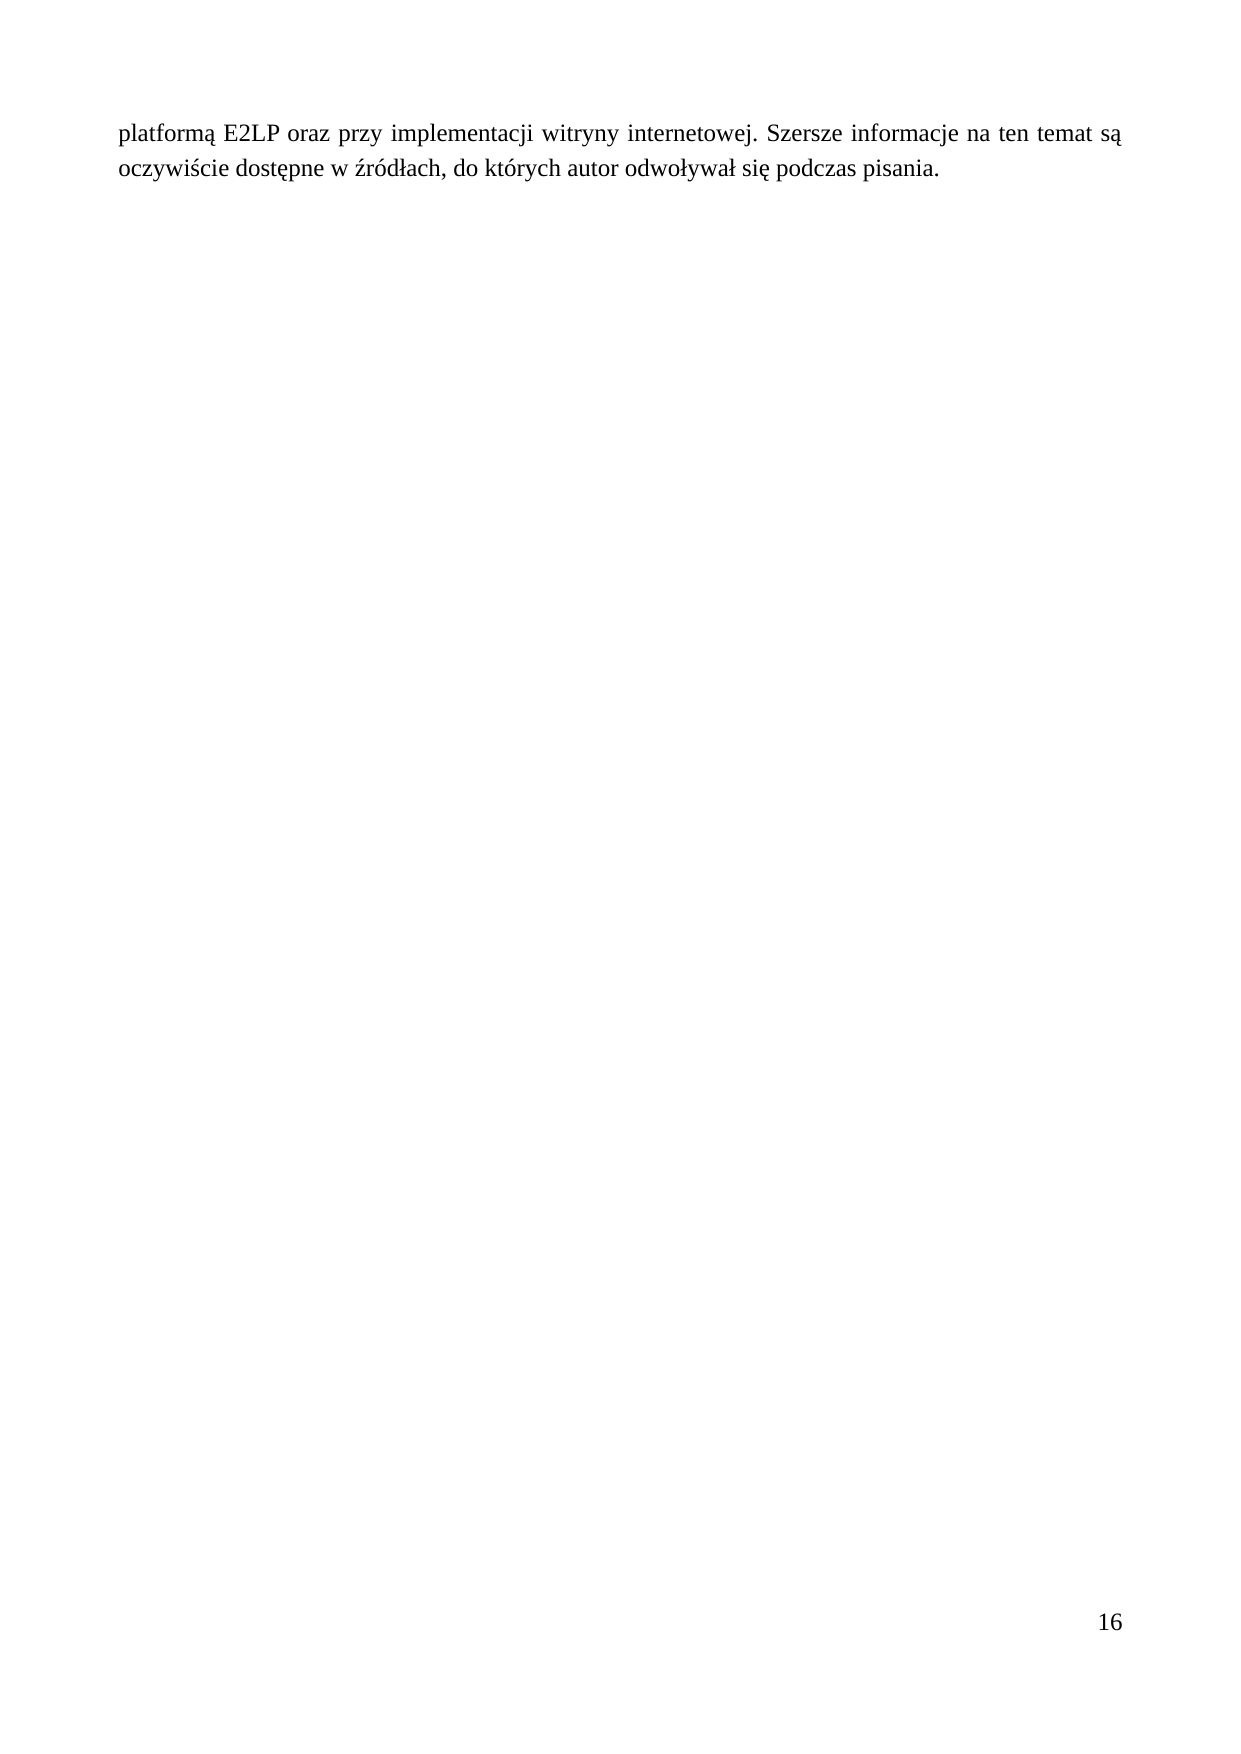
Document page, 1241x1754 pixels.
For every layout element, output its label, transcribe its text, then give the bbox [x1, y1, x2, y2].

text platformą E2LP oraz przy implementacji witryny internetowej. Szersze informacje na ten temat są oczywiście dostępne w źródłach, do których autor odwoływał się podczas pisania. [118, 118, 1122, 181]
